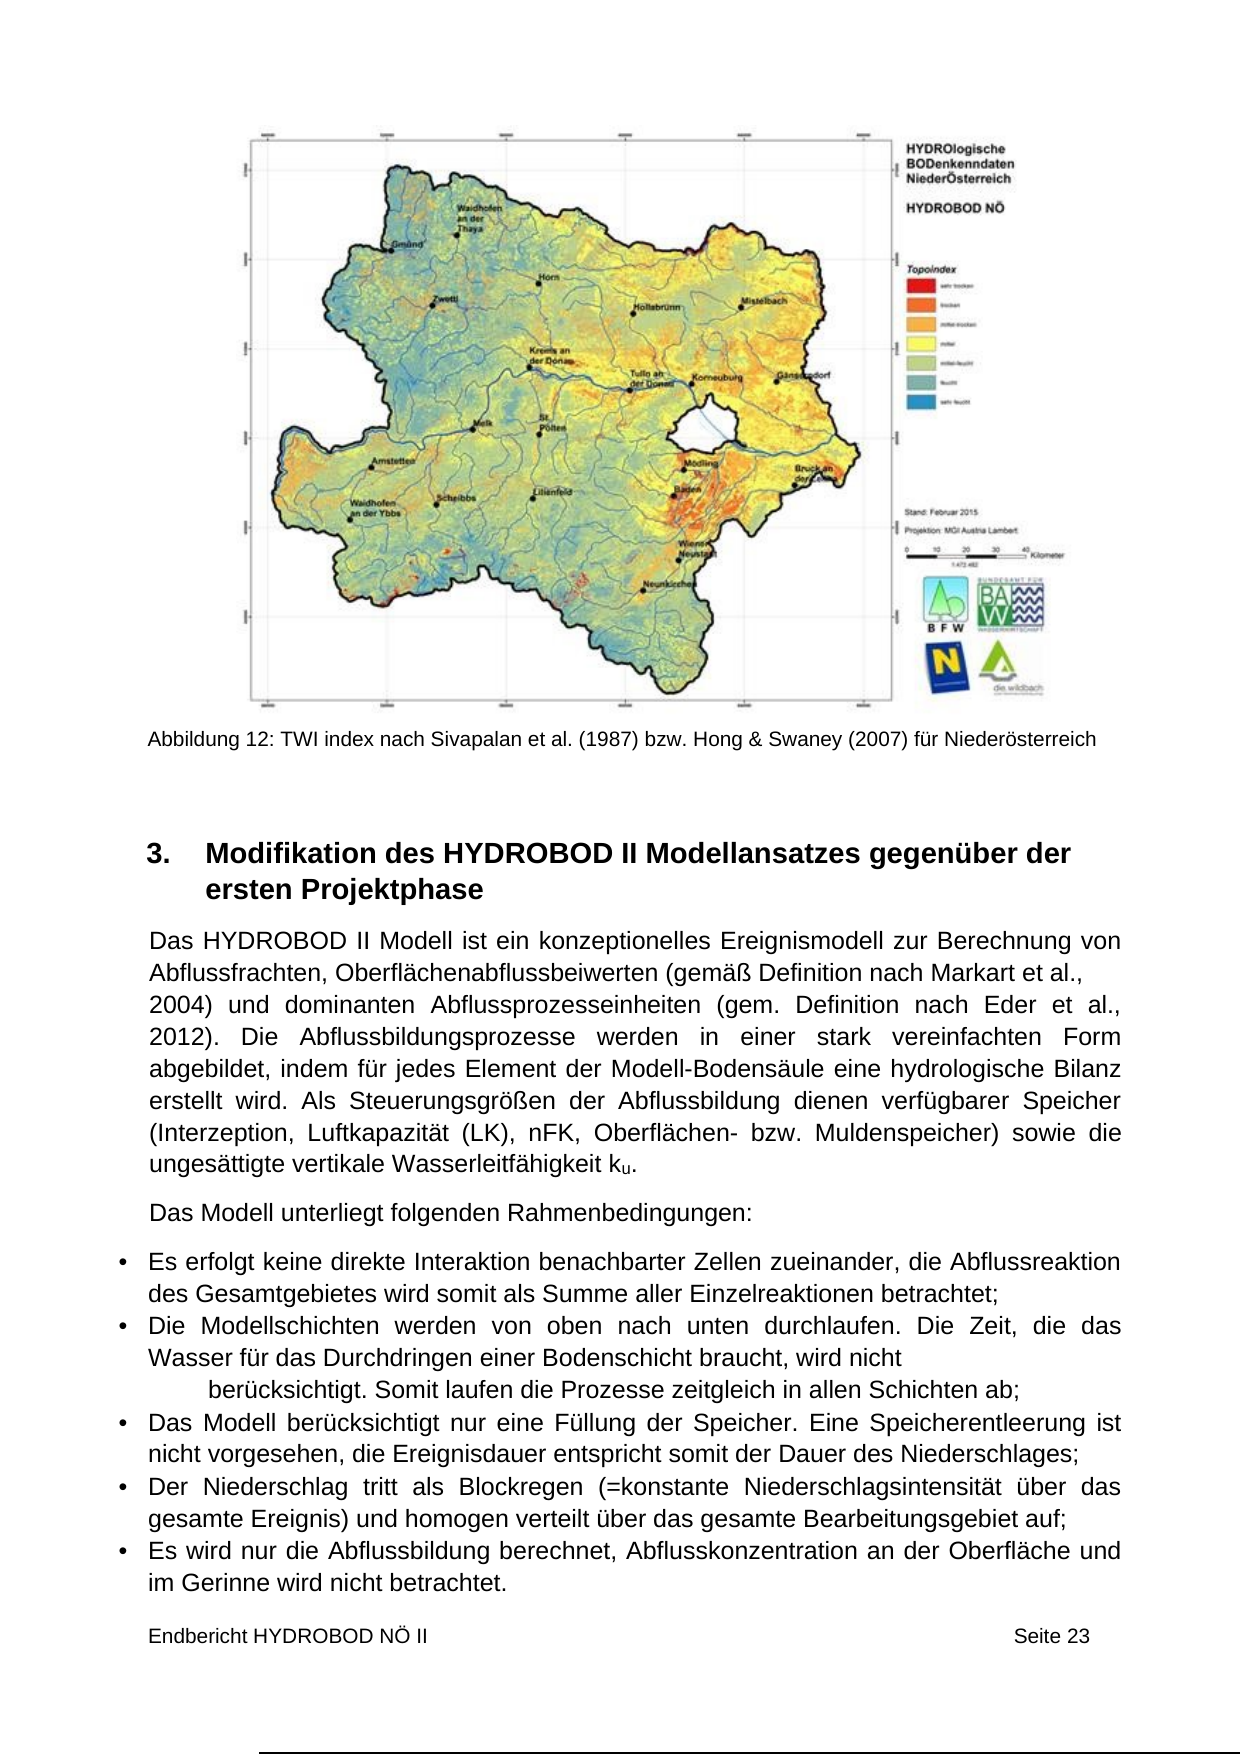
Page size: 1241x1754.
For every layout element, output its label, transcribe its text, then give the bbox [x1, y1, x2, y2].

list Es wird nur die Abflussbildung berechnet, Abflusskonzentration an der Oberfläche und im Gerinne wird nicht betrachtet. [118, 1536, 1123, 1596]
text berücksichtigt. Somit laufen die Prozesse zeitgleich in allen Schichten ab; [208, 1375, 1123, 1404]
text 2004) und dominanten Abflussprozesseinheiten (gem. Definition nach Eder et al., 2012). Die Abflussbildungsprozesse werden in einer stark vereinfachten Form abgebildet, indem für jedes Element der Modell-Bodensäule eine hydrologische Bilanz erstellt wird. Als Steuerungsgrößen der Abflussbildung dienen verfügbarer Speicher (Interzeption, Luftkapazität (LK), nFK, Oberflächen- bzw. Muldenspeicher) sowie die ungesättigte vertikale Wasserleitfähigkeit ku. [149, 990, 1123, 1178]
list Die Modellschichten werden von oben nach unten durchlaufen. Die Zeit, die das Wasser für das Durchdringen einer Bodenschicht braucht, wird nicht [118, 1311, 1123, 1372]
list Das Modell berücksichtigt nur eine Füllung der Speicher. Eine Speicherentleerung ist nicht vorgesehen, die Ereignisdauer entspricht somit der Dauer des Niederschlages; [118, 1407, 1123, 1468]
text Abbildung 12: TWI index nach Sivapalan et al. (1987) bzw. Hong & Swaney (2007) für Niederösterreich [147, 727, 1123, 751]
text Das Modell unterliegt folgenden Rahmenbedingungen: [149, 1198, 1123, 1226]
list Es erfolgt keine direkte Interaktion benachbarter Zellen zueinander, die Abflussreaktion des Gesamtgebietes wird somit als Summe aller Einzelreaktionen betrachtet; [118, 1247, 1123, 1307]
text Das HYDROBOD II Modell ist ein konzeptionelles Ereignismodell zur Berechnung von Abflussfrachten, Oberflächenabflussbeiwerten (gemäß Definition nach Markart et al., [149, 926, 1123, 986]
list Der Niederschlag tritt als Blockregen (=konstante Niederschlagsintensität über das gesamte Ereignis) und homogen verteilt über das gesamte Bearbeitungsgebiet auf; [118, 1472, 1123, 1532]
text 3. Modifikation des HYDROBOD II Modellansatzes gegenüber der ersten Projektphase [146, 836, 1137, 905]
